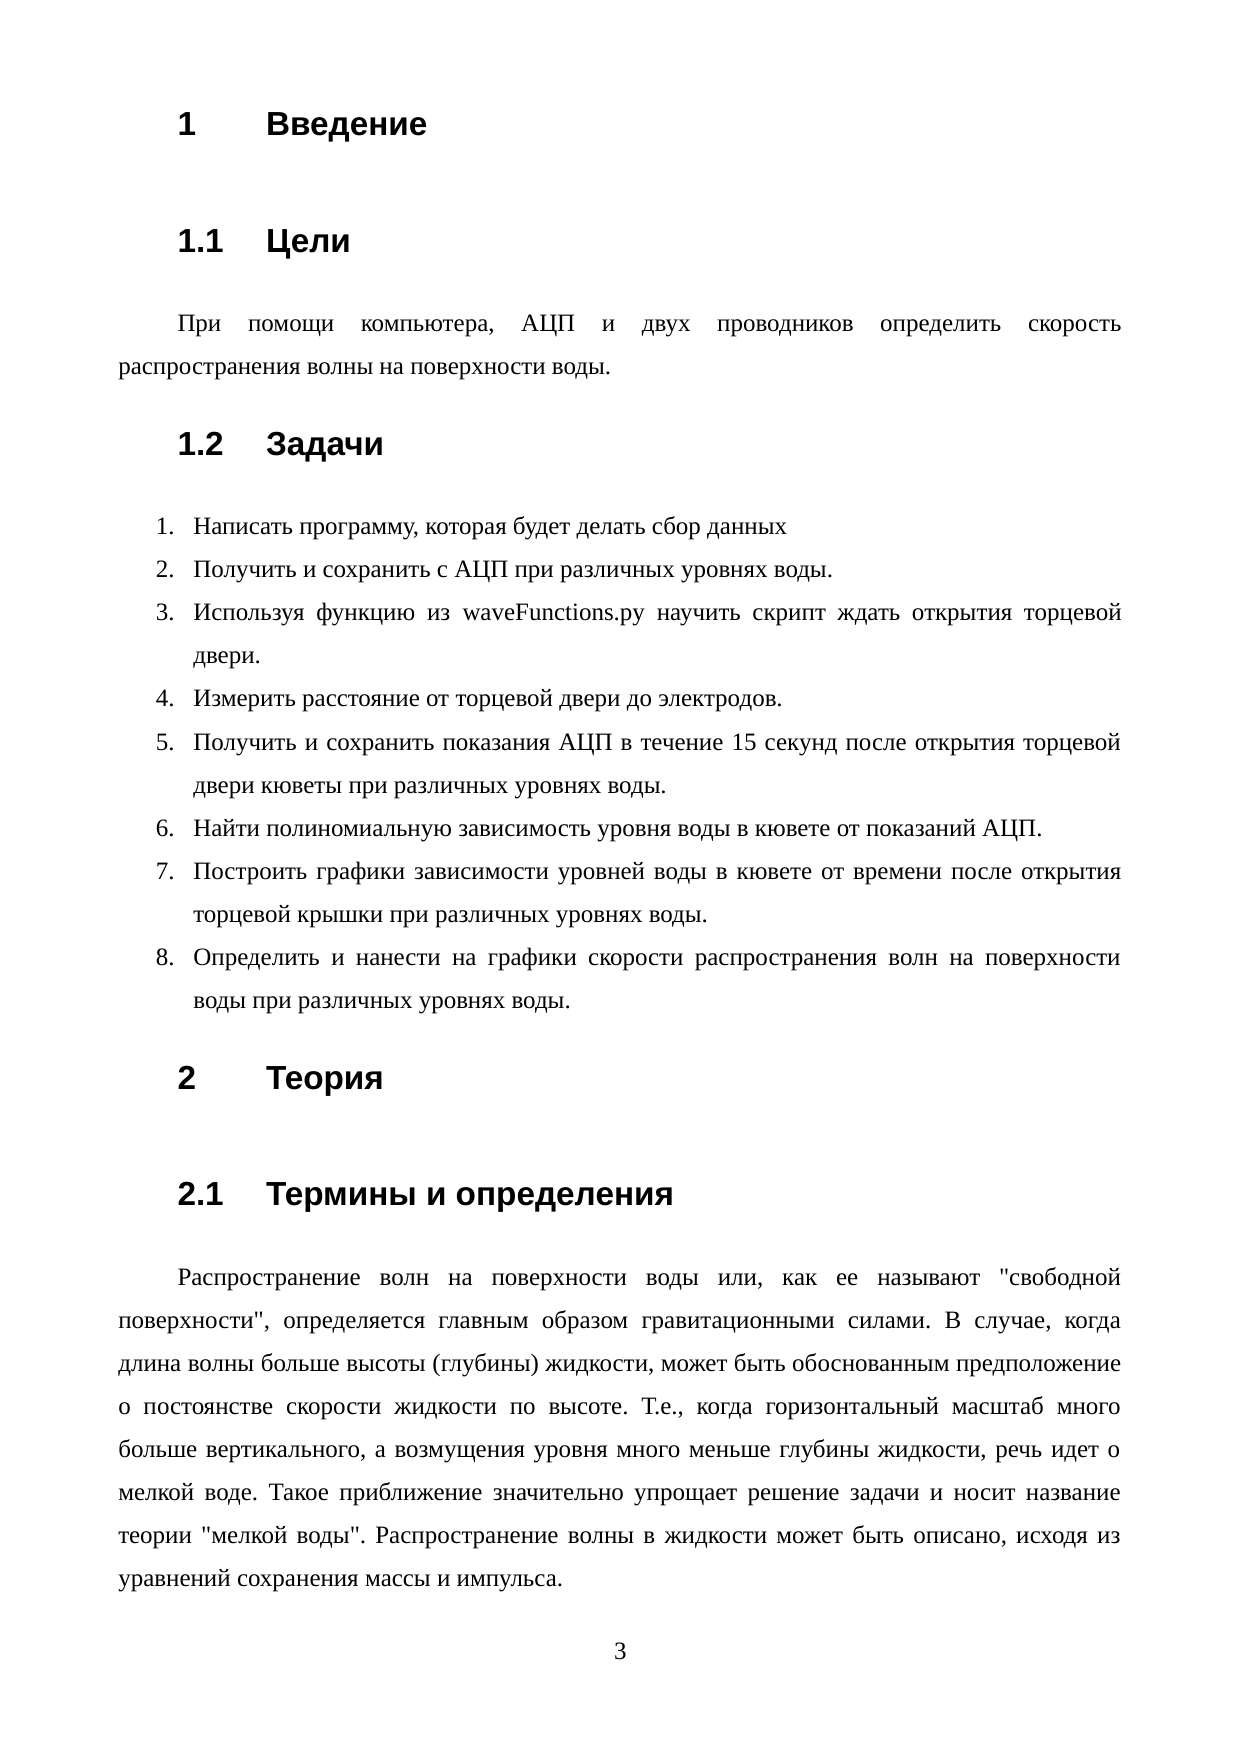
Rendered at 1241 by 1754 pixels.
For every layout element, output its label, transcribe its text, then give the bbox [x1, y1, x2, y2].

text При помощи компьютера, АЦП и двух проводников определить скорость распространения волны на поверхности воды. [118, 308, 1122, 380]
list Найти полиномиальную зависимость уровня воды в кювете от показаний АЦП. [156, 813, 1122, 842]
list Получить и сохранить показания АЦП в течение 15 секунд после открытия торцевой двери кюветы при различных уровнях воды. [156, 727, 1122, 798]
list Построить графики зависимости уровней воды в кювете от времени после открытия торцевой крышки при различных уровнях воды. [156, 856, 1122, 928]
text Распространение волн на поверхности воды или, как ее называют "свободной поверхности", определяется главным образом гравитационными силами. В случае, когда длина волны больше высоты (глубины) жидкости, может быть обоснованным предположение о постоянстве скорости жидкости по высоте. Т.е., когда горизонтальный масштаб много больше вертикального, а возмущения уровня много меньше глубины жидкости, речь идет о мелкой воде. Такое приближение значительно упрощает решение задачи и носит название теории "мелкой воды". Распространение волны в жидкости может быть описано, исходя из уравнений сохранения массы и импульса. [118, 1262, 1122, 1592]
subtitle Введение [118, 104, 1122, 143]
subtitle Задачи [118, 424, 1122, 462]
list Измерить расстояние от торцевой двери до электродов. [156, 683, 1122, 712]
subtitle Термины и определения [118, 1174, 1122, 1213]
list Написать программу, которая будет делать сбор данных [156, 511, 1122, 540]
subtitle Теория [118, 1058, 1122, 1096]
list Получить и сохранить с АЦП при различных уровнях воды. [156, 554, 1122, 583]
list Определить и нанести на графики скорости распространения волн на поверхности воды при различных уровнях воды. [156, 942, 1122, 1014]
list Используя функцию из waveFunctions.py научить скрипт ждать открытия торцевой двери. [156, 597, 1122, 669]
subtitle Цели [118, 221, 1122, 259]
